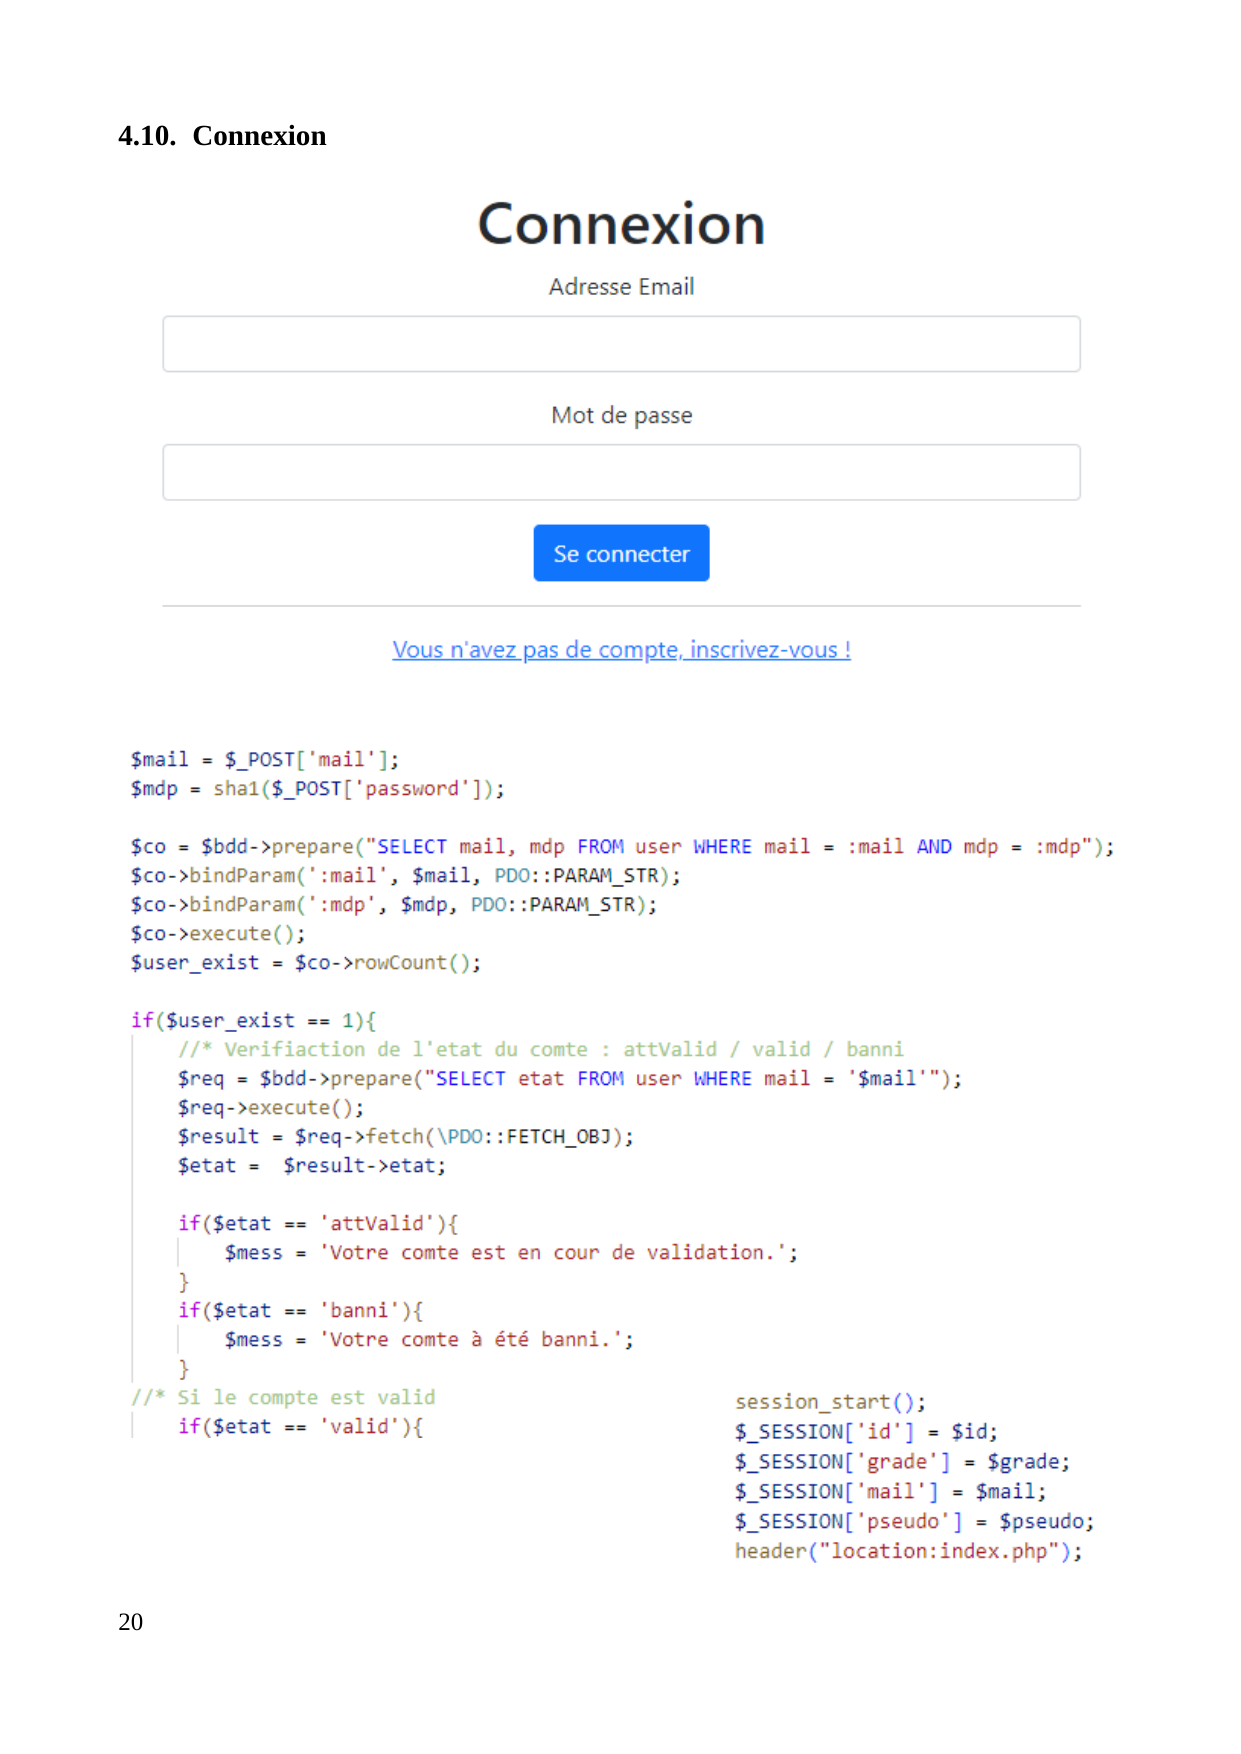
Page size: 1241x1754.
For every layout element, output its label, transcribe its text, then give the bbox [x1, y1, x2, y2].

subtitle Connexion [118, 118, 1122, 152]
picture [118, 742, 1122, 1574]
picture [118, 169, 1123, 704]
